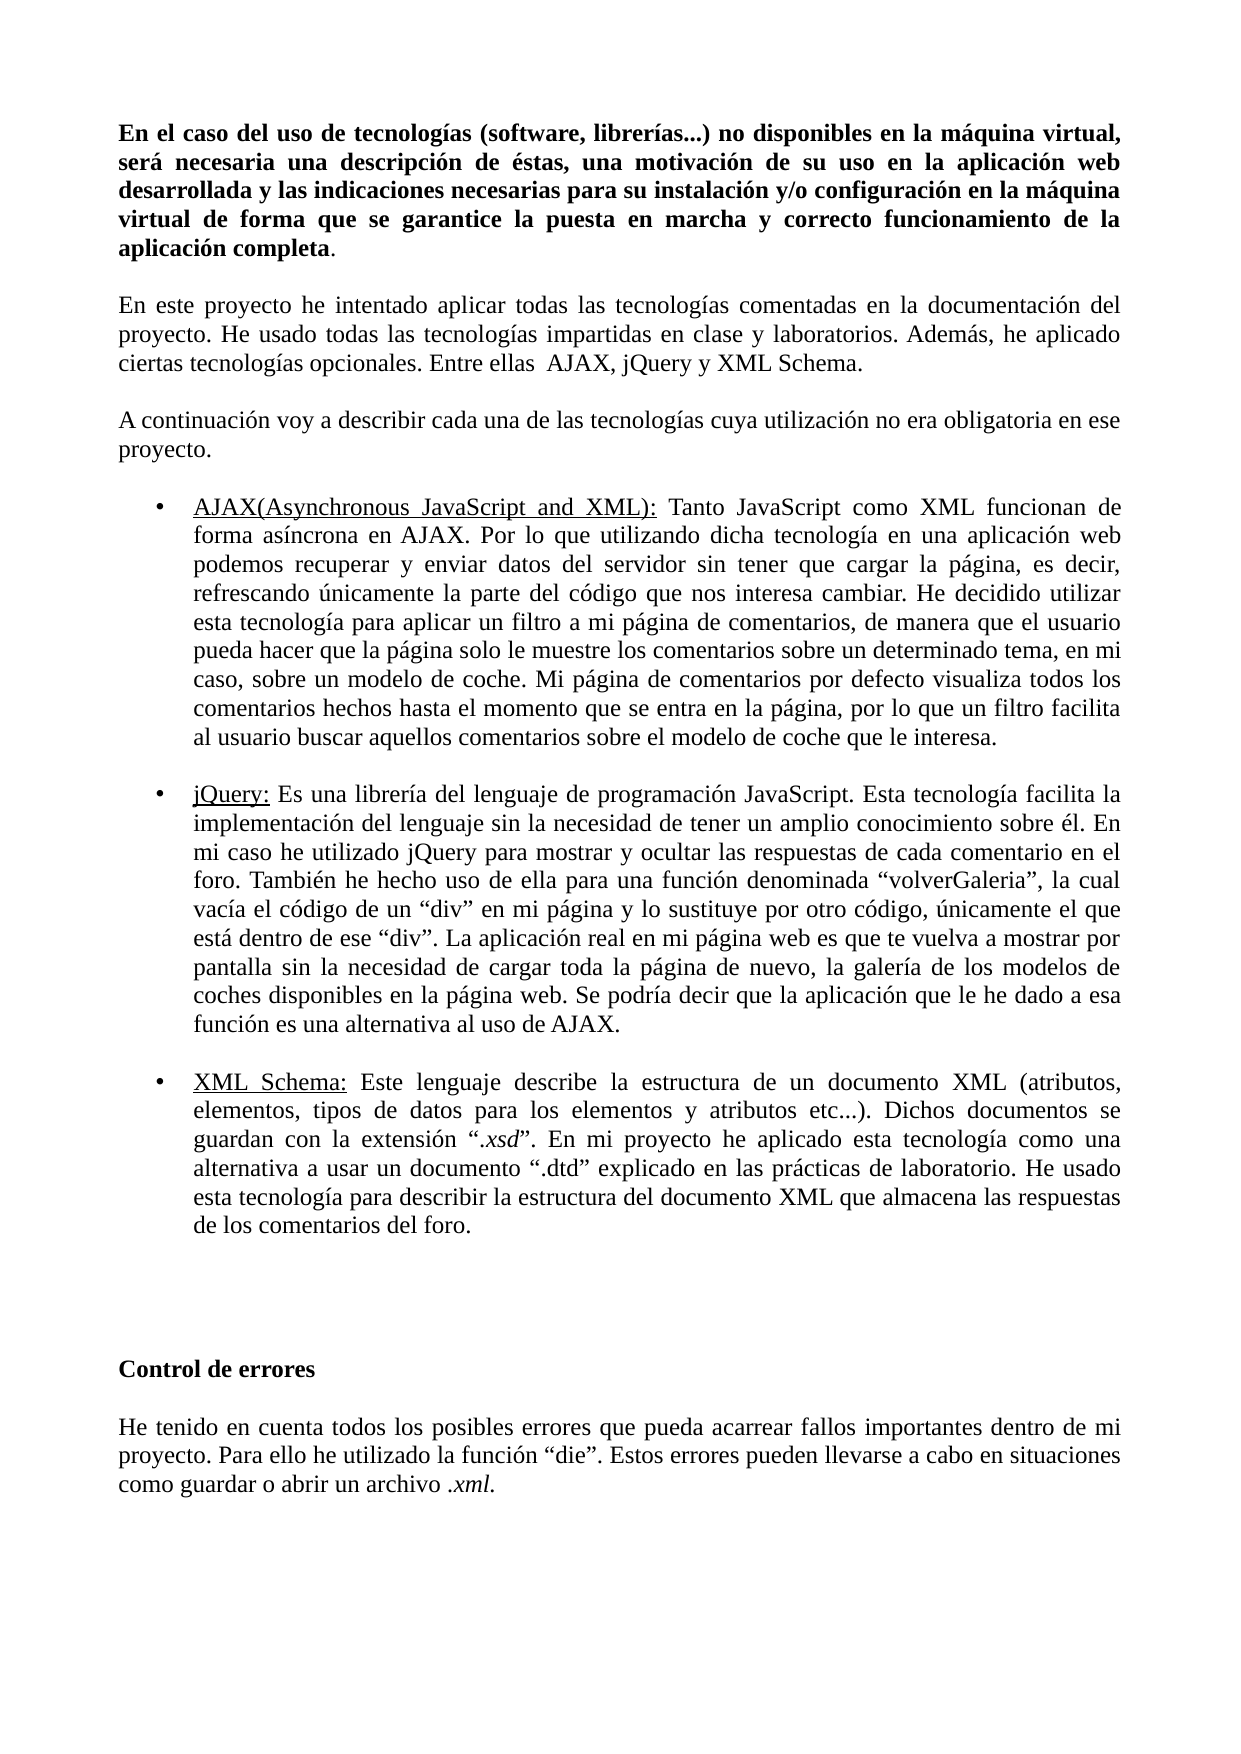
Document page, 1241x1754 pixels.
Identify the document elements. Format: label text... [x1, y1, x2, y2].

text Control de errores [118, 1354, 1122, 1383]
text He tenido en cuenta todos los posibles errores que pueda acarrear fallos importantes dentro de mi proyecto. Para ello he utilizado la función “die”. Estos errores pueden llevarse a cabo en situaciones como guardar o abrir un archivo .xml. [118, 1412, 1122, 1498]
text A continuación voy a describir cada una de las tecnologías cuya utilización no era obligatoria en ese proyecto. [118, 406, 1122, 463]
list XML Schema: Este lenguaje describe la estructura de un documento XML (atributos, elementos, tipos de datos para los elementos y atributos etc...). Dichos documentos se guardan con la extensión “.xsd”. En mi proyecto he aplicado esta tecnología como una alternativa a usar un documento “.dtd” explicado en las prácticas de laboratorio. He usado esta tecnología para describir la estructura del documento XML que almacena las respuestas de los comentarios del foro. [156, 1067, 1122, 1239]
list jQuery: Es una librería del lenguaje de programación JavaScript. Esta tecnología facilita la implementación del lenguaje sin la necesidad de tener un amplio conocimiento sobre él. En mi caso he utilizado jQuery para mostrar y ocultar las respuestas de cada comentario en el foro. También he hecho uso de ella para una función denominada “volverGaleria”, la cual vacía el código de un “div” en mi página y lo sustituye por otro código, únicamente el que está dentro de ese “div”. La aplicación real en mi página web es que te vuelva a mostrar por pantalla sin la necesidad de cargar toda la página de nuevo, la galería de los modelos de coches disponibles en la página web. Se podría decir que la aplicación que le he dado a esa función es una alternativa al uso de AJAX. [156, 779, 1122, 1038]
text En este proyecto he intentado aplicar todas las tecnologías comentadas en la documentación del proyecto. He usado todas las tecnologías impartidas en clase y laboratorios. Además, he aplicado ciertas tecnologías opcionales. Entre ellas AJAX, jQuery y XML Schema. [118, 291, 1122, 377]
text En el caso del uso de tecnologías (software, librerías...) no disponibles en la máquina virtual, será necesaria una descripción de éstas, una motivación de su uso en la aplicación web desarrollada y las indicaciones necesarias para su instalación y/o configuración en la máquina virtual de forma que se garantice la puesta en marcha y correcto funcionamiento de la aplicación completa. [118, 118, 1122, 262]
list AJAX(Asynchronous JavaScript and XML): Tanto JavaScript como XML funcionan de forma asíncrona en AJAX. Por lo que utilizando dicha tecnología en una aplicación web podemos recuperar y enviar datos del servidor sin tener que cargar la página, es decir, refrescando únicamente la parte del código que nos interesa cambiar. He decidido utilizar esta tecnología para aplicar un filtro a mi página de comentarios, de manera que el usuario pueda hacer que la página solo le muestre los comentarios sobre un determinado tema, en mi caso, sobre un modelo de coche. Mi página de comentarios por defecto visualiza todos los comentarios hechos hasta el momento que se entra en la página, por lo que un filtro facilita al usuario buscar aquellos comentarios sobre el modelo de coche que le interesa. [156, 492, 1122, 751]
